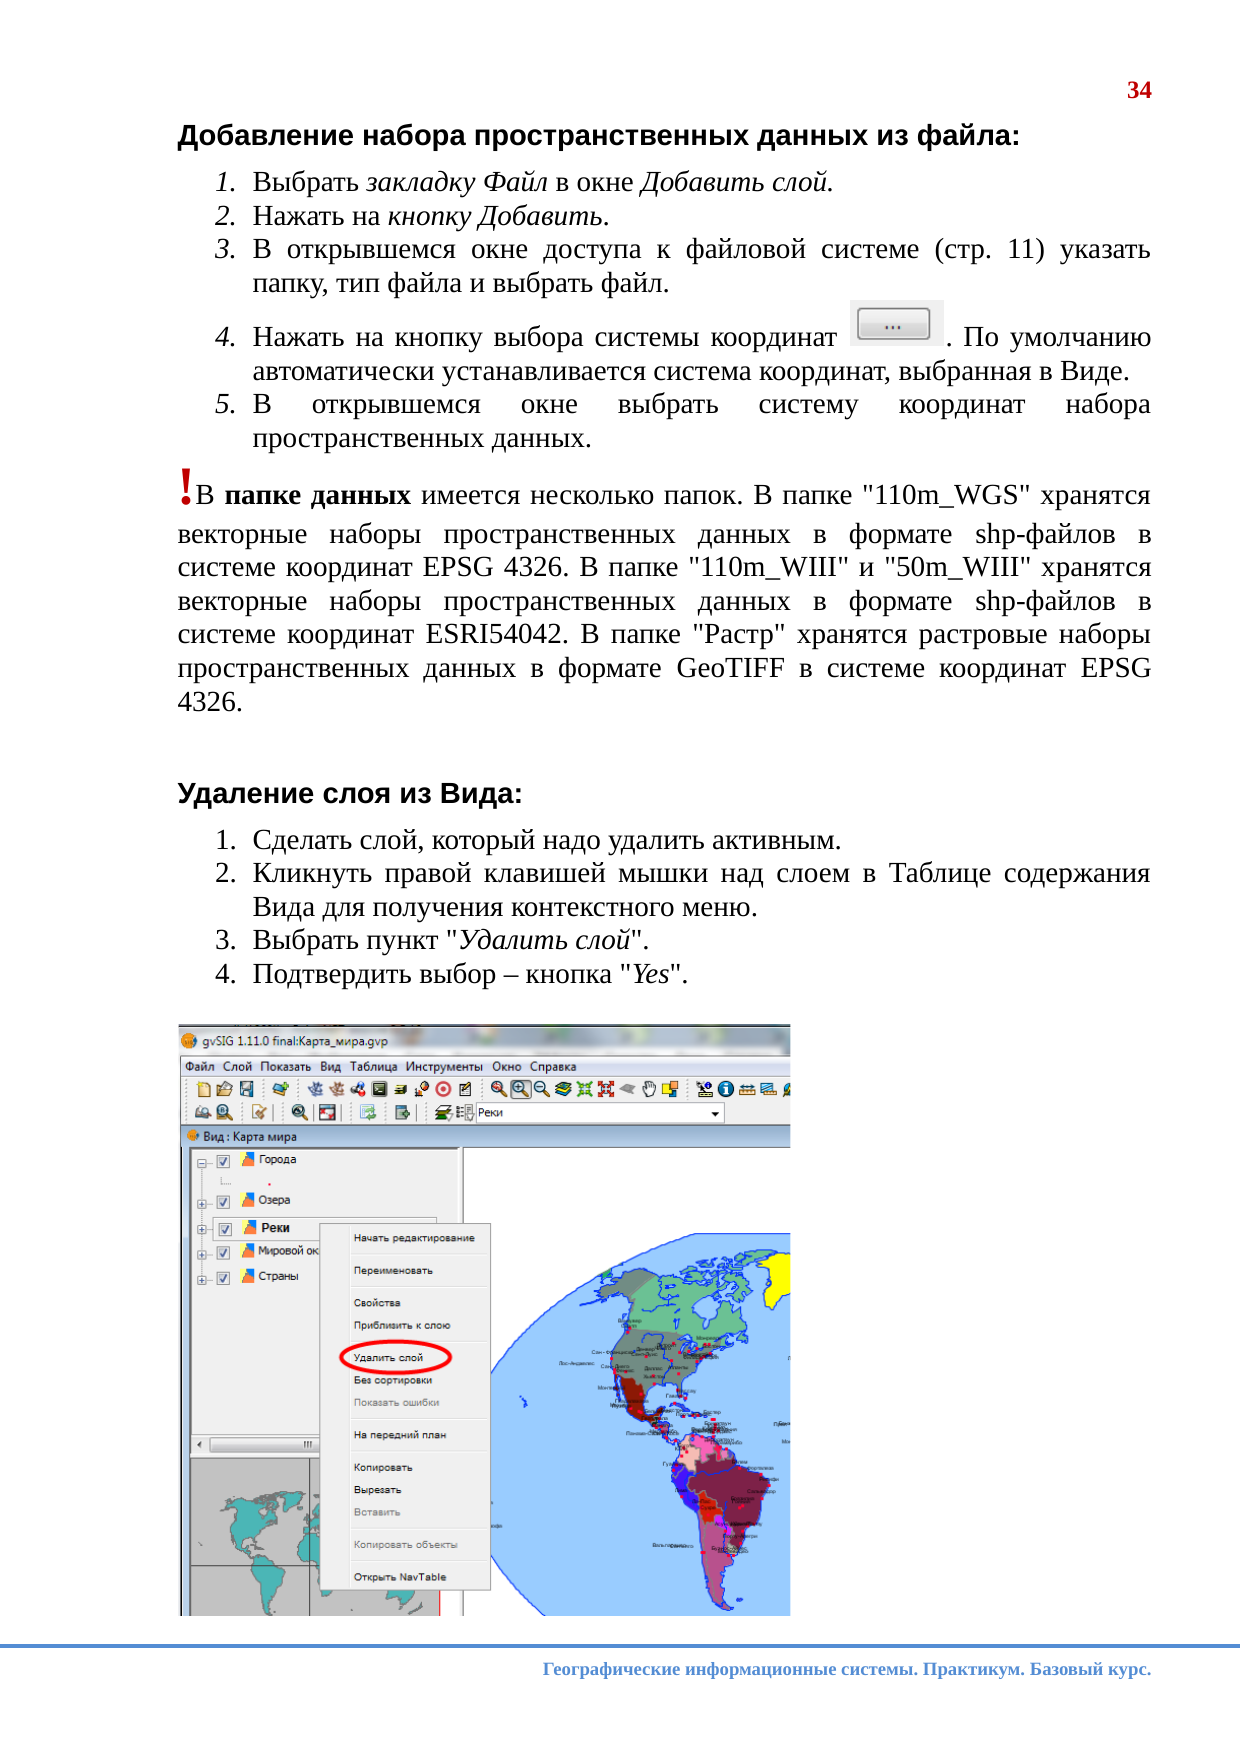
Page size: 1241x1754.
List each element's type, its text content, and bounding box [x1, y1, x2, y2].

list Нажать на кнопку Добавить. [215, 198, 1152, 231]
list Выбрать закладку Файл в окне Добавить слой. [215, 164, 1152, 198]
list Кликнуть правой клавишей мышки над слоем в Таблице содержания Вида для получения контекстного меню. [215, 855, 1152, 922]
list Сделать слой, который надо удалить активным. [215, 822, 1152, 855]
list Подтвердить выбор – кнопка "Yes". [215, 956, 1152, 989]
list Нажать на кнопку выбора системы координат . По умолчанию автоматически устанавливается система координат, выбранная в Виде. [215, 298, 1152, 387]
text !В папке данных имеется несколько папок. В папке "110m_WGS" хранятся векторные наборы пространственных данных в формате shp-файлов в системе координат EPSG 4326. В папке "110m_WIII" и "50m_WIII" хранятся векторные наборы пространственных данных в формате shp-файлов в системе координат ESRI54042. В папке "Растр" хранятся растровые наборы пространственных данных в формате GeoTIFF в системе координат EPSG 4326. [177, 454, 1152, 717]
list В открывшемся окне выбрать систему координат набора пространственных данных. [215, 387, 1152, 454]
subtitle Добавление набора пространственных данных из файла: [177, 118, 1152, 152]
picture [178, 1024, 791, 1616]
picture [850, 300, 944, 346]
subtitle Удаление слоя из Вида: [177, 776, 1152, 809]
list В открывшемся окне доступа к файловой системе (стр. 11) указать папку, тип файла и выбрать файл. [215, 231, 1152, 298]
list Выбрать пункт "Удалить слой". [215, 922, 1152, 956]
